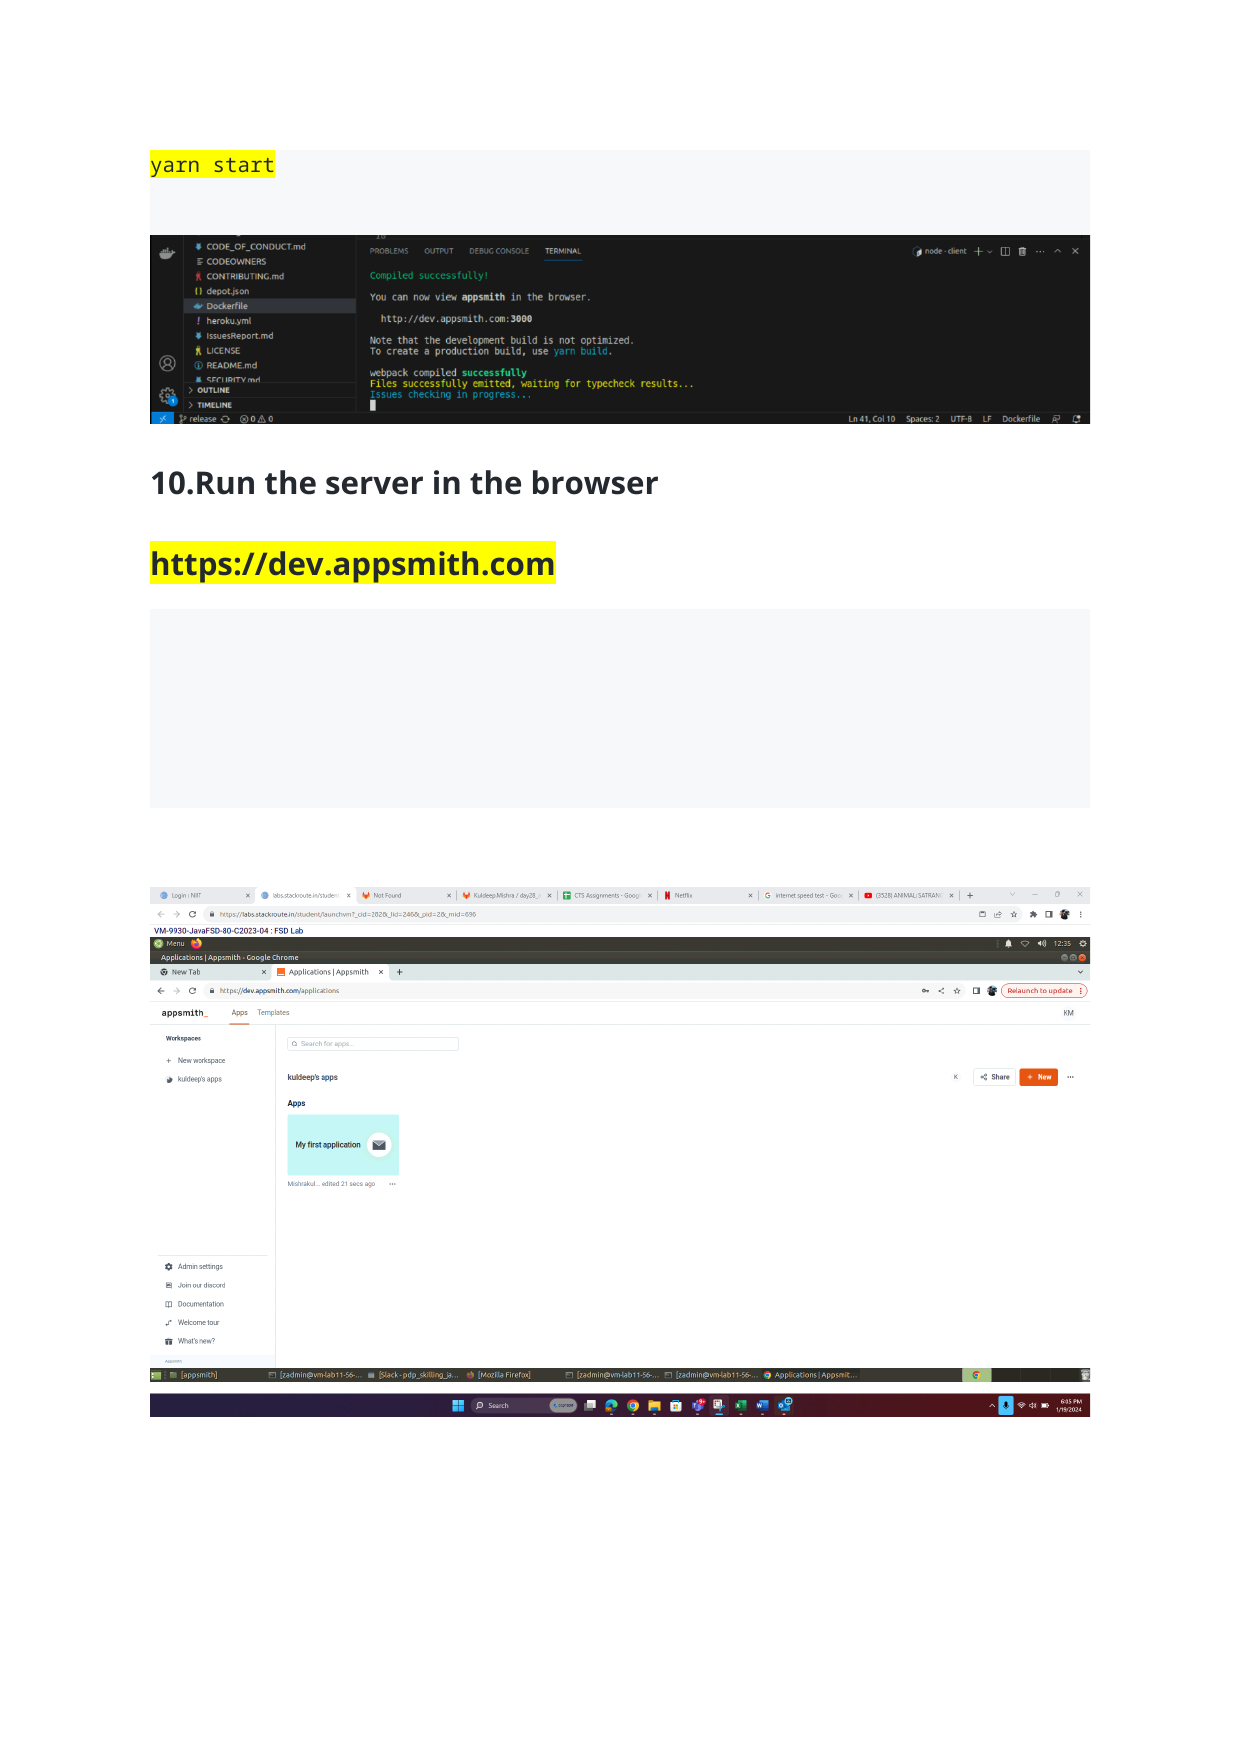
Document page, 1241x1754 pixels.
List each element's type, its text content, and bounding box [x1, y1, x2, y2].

picture [150, 887, 1091, 1417]
picture [150, 235, 1091, 424]
subtitle https://dev.appsmith.com [150, 541, 1090, 584]
text yarn start [150, 150, 1090, 178]
subtitle 10.Run the server in the browser [150, 461, 1090, 504]
